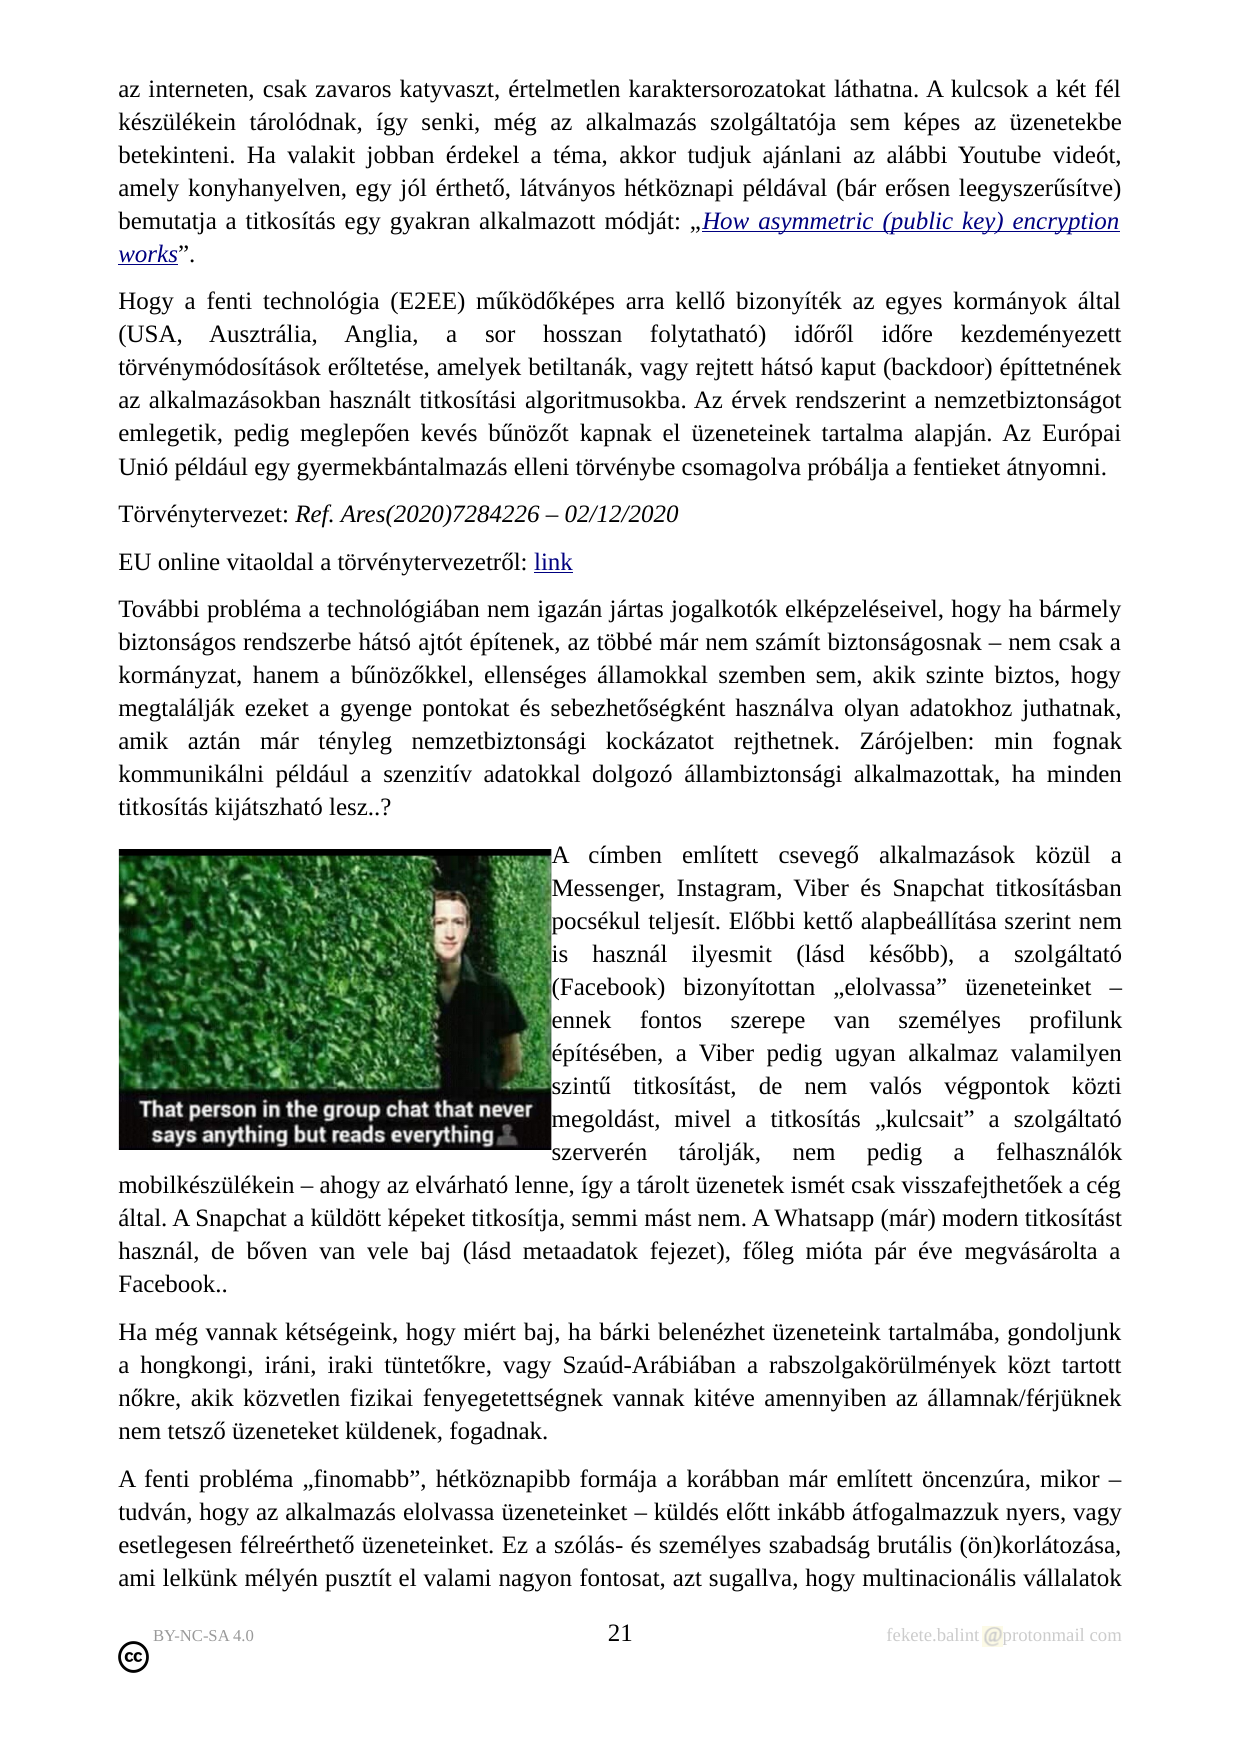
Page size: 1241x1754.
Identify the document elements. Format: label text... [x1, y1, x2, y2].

text Ha még vannak kétségeink, hogy miért baj, ha bárki belenézhet üzeneteink tartalmába, gondoljunk a hongkongi, iráni, iraki tüntetőkre, vagy Szaúd-Arábiában a rabszolgakörülmények közt tartott nőkre, akik közvetlen fizikai fenyegetettségnek vannak kitéve amennyiben az államnak/férjüknek nem tetsző üzeneteket küldenek, fogadnak. [118, 1317, 1122, 1445]
text További probléma a technológiában nem igazán jártas jogalkotók elképzeléseivel, hogy ha bármely biztonságos rendszerbe hátsó ajtót építenek, az többé már nem számít biztonságosnak – nem csak a kormányzat, hanem a bűnözőkkel, ellenséges államokkal szemben sem, akik szinte biztos, hogy megtalálják ezeket a gyenge pontokat és sebezhetőségként használva olyan adatokhoz juthatnak, amik aztán már tényleg nemzetbiztonsági kockázatot rejthetnek. Zárójelben: min fognak kommunikálni például a szenzitív adatokkal dolgozó állambiztonsági alkalmazottak, ha minden titkosítás kijátszható lesz..? [118, 594, 1122, 821]
picture [118, 1641, 149, 1673]
text Hogy a fenti technológia (E2EE) működőképes arra kellő bizonyíték az egyes kormányok által (USA, Ausztrália, Anglia, a sor hosszan folytatható) időről időre kezdeményezett törvénymódosítások erőltetése, amelyek betiltanák, vagy rejtett hátsó kaput (backdoor) építtetnének az alkalmazásokban használt titkosítási algoritmusokba. Az érvek rendszerint a nemzetbiztonságot emlegetik, pedig meglepően kevés bűnözőt kapnak el üzeneteinek tartalma alapján. Az Európai Unió például egy gyermekbántalmazás elleni törvénybe csomagolva próbálja a fentieket átnyomni. [118, 286, 1122, 480]
picture [982, 1626, 1003, 1647]
text az interneten, csak zavaros katyvaszt, értelmetlen karaktersorozatokat láthatna. A kulcsok a két fél készülékein tárolódnak, így senki, még az alkalmazás szolgáltatója sem képes az üzenetekbe betekinteni. Ha valakit jobban érdekel a téma, akkor tudjuk ajánlani az alábbi Youtube videót, amely konyhanyelven, egy jól érthető, látványos hétköznapi példával (bár erősen leegyszerűsítve) bemutatja a titkosítás egy gyakran alkalmazott módját: „How asymmetric (public key) encryption works”. [118, 74, 1122, 268]
text A címben említett csevegő alkalmazások közül a Messenger, Instagram, Viber és Snapchat titkosításban pocsékul teljesít. Előbbi kettő alapbeállítása szerint nem is használ ilyesmit (lásd később), a szolgáltató (Facebook) bizonyítottan „elolvassa” üzeneteinket – ennek fontos szerepe van személyes profilunk építésében, a Viber pedig ugyan alkalmaz valamilyen szintű titkosítást, de nem valós végpontok közti megoldást, mivel a titkosítás „kulcsait” a szolgáltató szerverén tárolják, nem pedig a felhasználók mobilkészülékein – ahogy az elvárható lenne, így a tárolt üzenetek ismét csak visszafejthetőek a cég által. A Snapchat a küldött képeket titkosítja, semmi mást nem. A Whatsapp (már) modern titkosítást használ, de bőven van vele baj (lásd metaadatok fejezet), főleg mióta pár éve megvásárolta a Facebook.. [118, 840, 1122, 1298]
text Törvénytervezet: Ref. Ares(2020)7284226 – 02/12/2020 [118, 499, 1122, 528]
text A fenti probléma „finomabb”, hétköznapibb formája a korábban már említett öncenzúra, mikor – tudván, hogy az alkalmazás elolvassa üzeneteinket – küldés előtt inkább átfogalmazzuk nyers, vagy esetlegesen félreérthető üzeneteinket. Ez a szólás- és személyes szabadság brutális (ön)korlátozása, ami lelkünk mélyén pusztít el valami nagyon fontosat, azt sugallva, hogy multinacionális vállalatok [118, 1464, 1122, 1591]
text EU online vitaoldal a törvénytervezetről: link [118, 547, 1122, 576]
picture [118, 849, 552, 1150]
